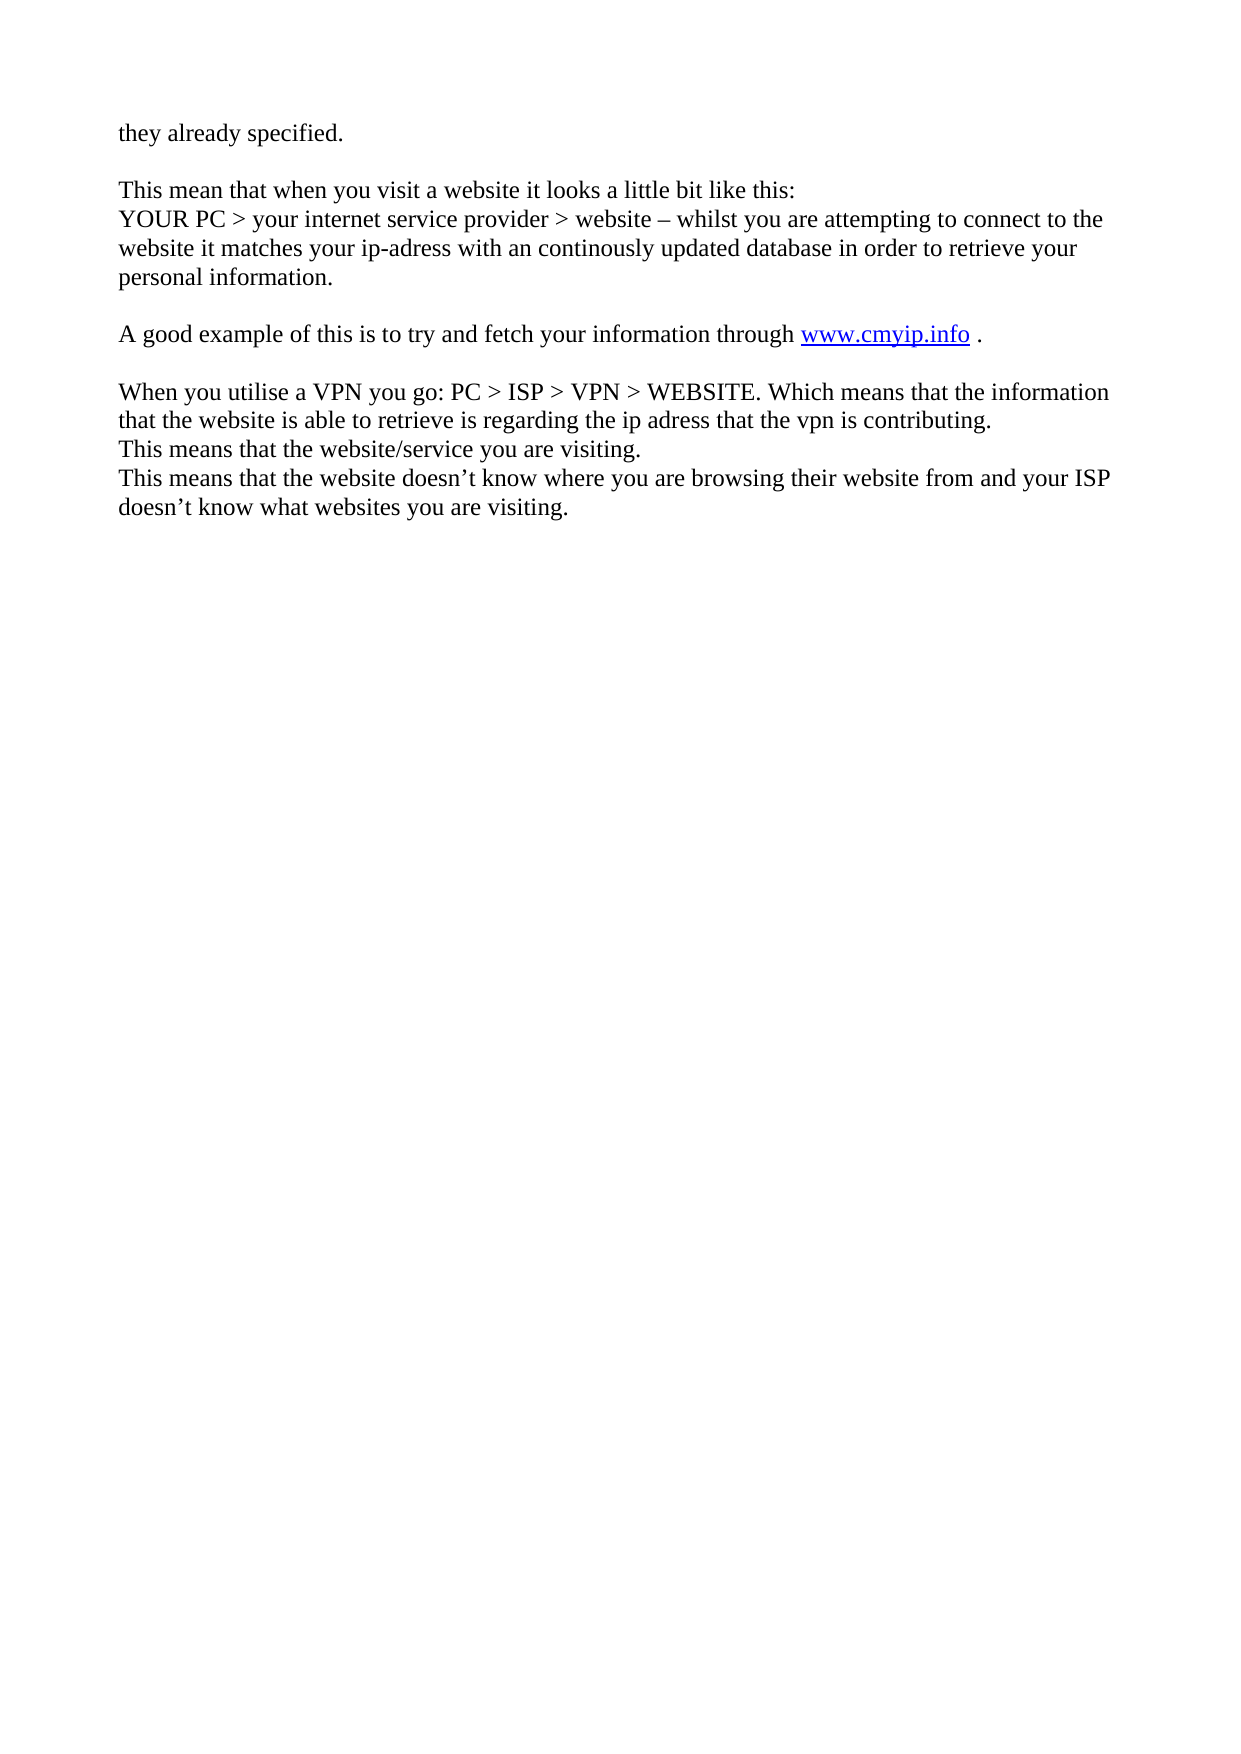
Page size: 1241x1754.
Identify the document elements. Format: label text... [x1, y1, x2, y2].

text they already specified. This mean that when you visit a website it looks a little bit like this: YOUR PC > your internet service provider > website – whilst you are attempting to connect to the website it matches your ip-adress with an continously updated database in order to retrieve your personal information. A good example of this is to try and fetch your information through www.cmyip.info . When you utilise a VPN you go: PC > ISP > VPN > WEBSITE. Which means that the information that the website is able to retrieve is regarding the ip adress that the vpn is contributing. This means that the website/service you are visiting. This means that the website doesn’t know where you are browsing their website from and your ISP doesn’t know what websites you are visiting. [118, 118, 1122, 521]
